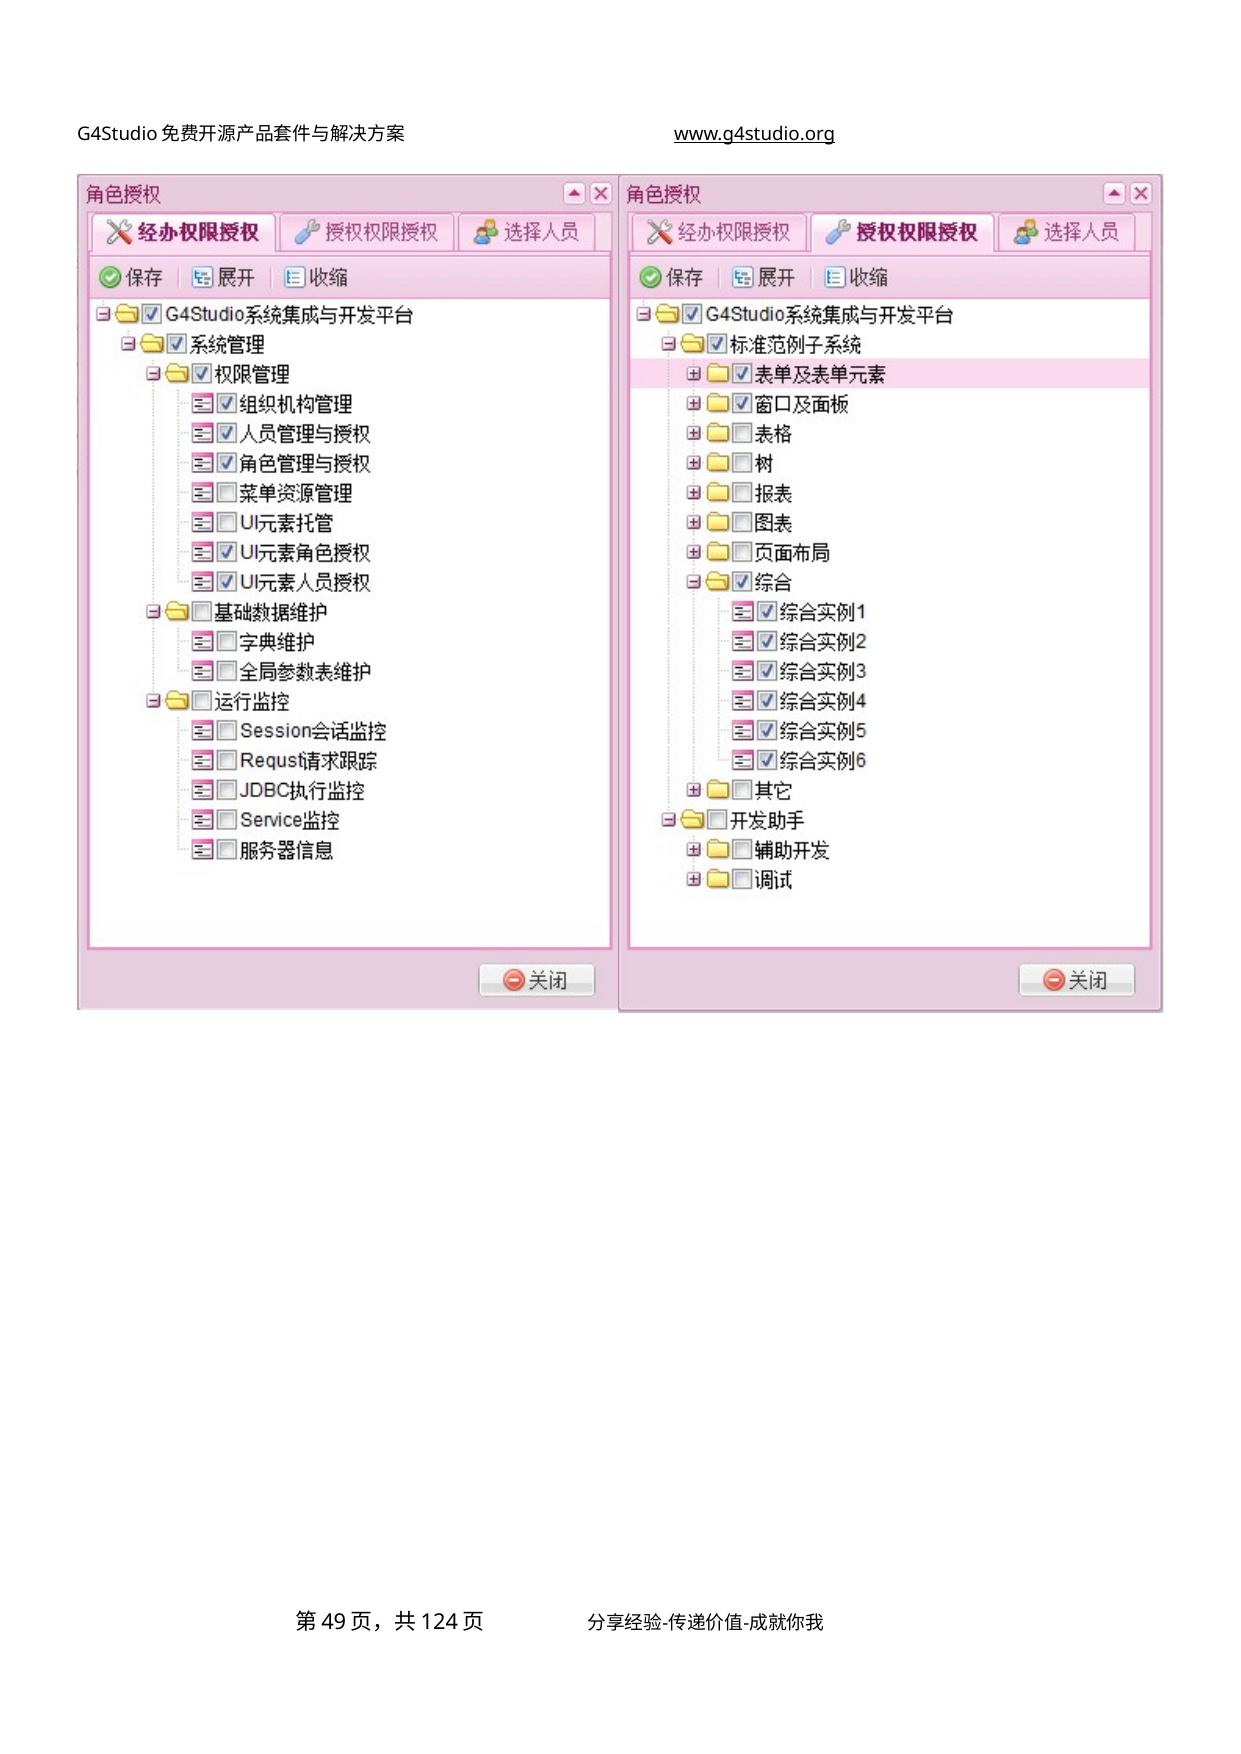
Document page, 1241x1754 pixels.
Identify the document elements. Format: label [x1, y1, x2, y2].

picture [76, 174, 1164, 1013]
